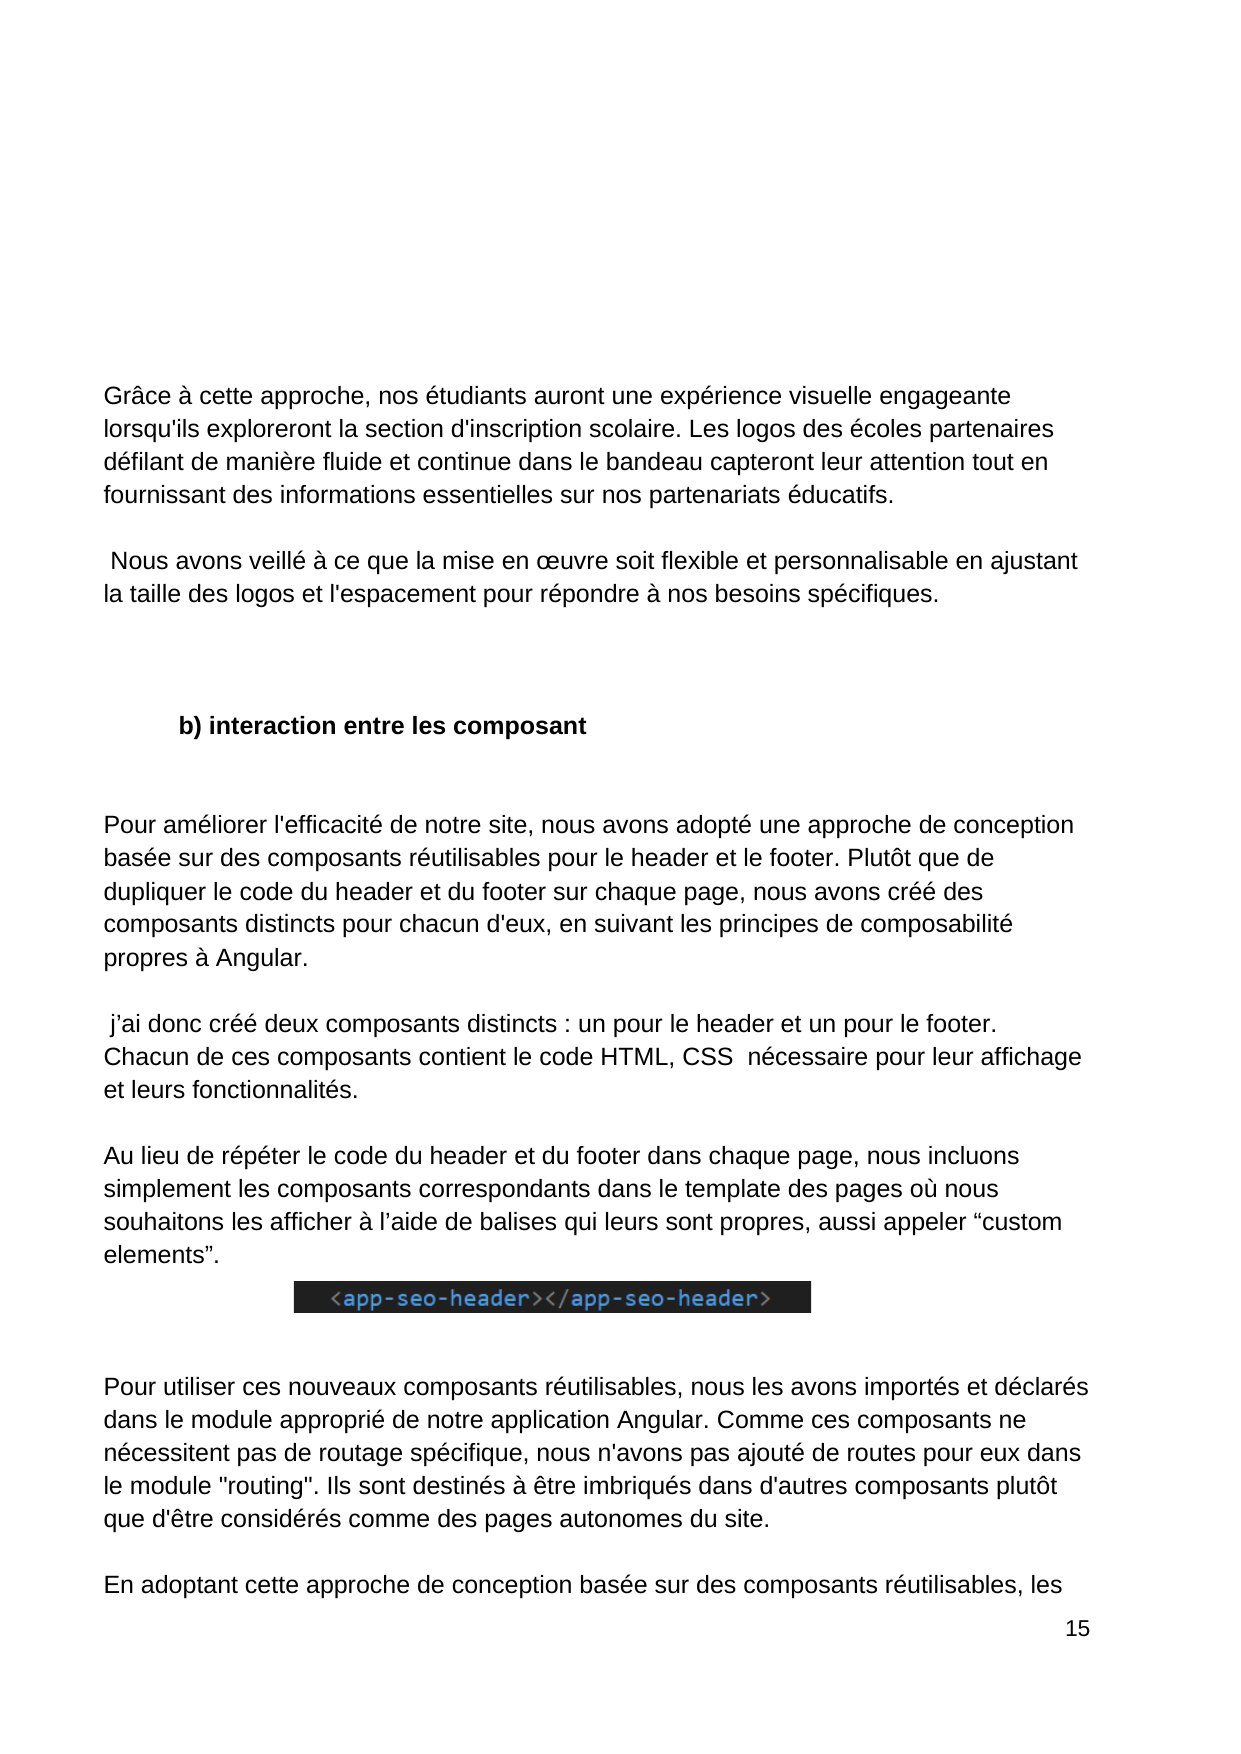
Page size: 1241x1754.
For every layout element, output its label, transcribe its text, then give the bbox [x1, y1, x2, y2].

text b) interaction entre les composant [103, 711, 1090, 740]
text Pour améliorer l'efficacité de notre site, nous avons adopté une approche de conception basée sur des composants réutilisables pour le header et le footer. Plutôt que de dupliquer le code du header et du footer sur chaque page, nous avons créé des composants distincts pour chacun d'eux, en suivant les principes de composabilité propres à Angular. [103, 810, 1090, 971]
text En adoptant cette approche de conception basée sur des composants réutilisables, les [103, 1570, 1090, 1599]
text Au lieu de répéter le code du header et du footer dans chaque page, nous incluons simplement les composants correspondants dans le template des pages où nous souhaitons les afficher à l’aide de balises qui leurs sont propres, aussi appeler “custom elements”. [103, 1141, 1090, 1268]
picture [293, 1281, 812, 1313]
text Nous avons veillé à ce que la mise en œuvre soit flexible et personnalisable en ajustant la taille des logos et l'espacement pour répondre à nos besoins spécifiques. [103, 546, 1090, 608]
text Grâce à cette approche, nos étudiants auront une expérience visuelle engageante lorsqu'ils exploreront la section d'inscription scolaire. Les logos des écoles partenaires défilant de manière fluide et continue dans le bandeau capteront leur attention tout en fournissant des informations essentielles sur nos partenariats éducatifs. [103, 381, 1090, 509]
text Pour utiliser ces nouveaux composants réutilisables, nous les avons importés et déclarés dans le module approprié de notre application Angular. Comme ces composants ne nécessitent pas de routage spécifique, nous n'avons pas ajouté de routes pour eux dans le module "routing". Ils sont destinés à être imbriqués dans d'autres composants plutôt que d'être considérés comme des pages autonomes du site. [103, 1372, 1090, 1533]
text j’ai donc créé deux composants distincts : un pour le header et un pour le footer. Chacun de ces composants contient le code HTML, CSS nécessaire pour leur affichage et leurs fonctionnalités. [103, 1008, 1090, 1103]
